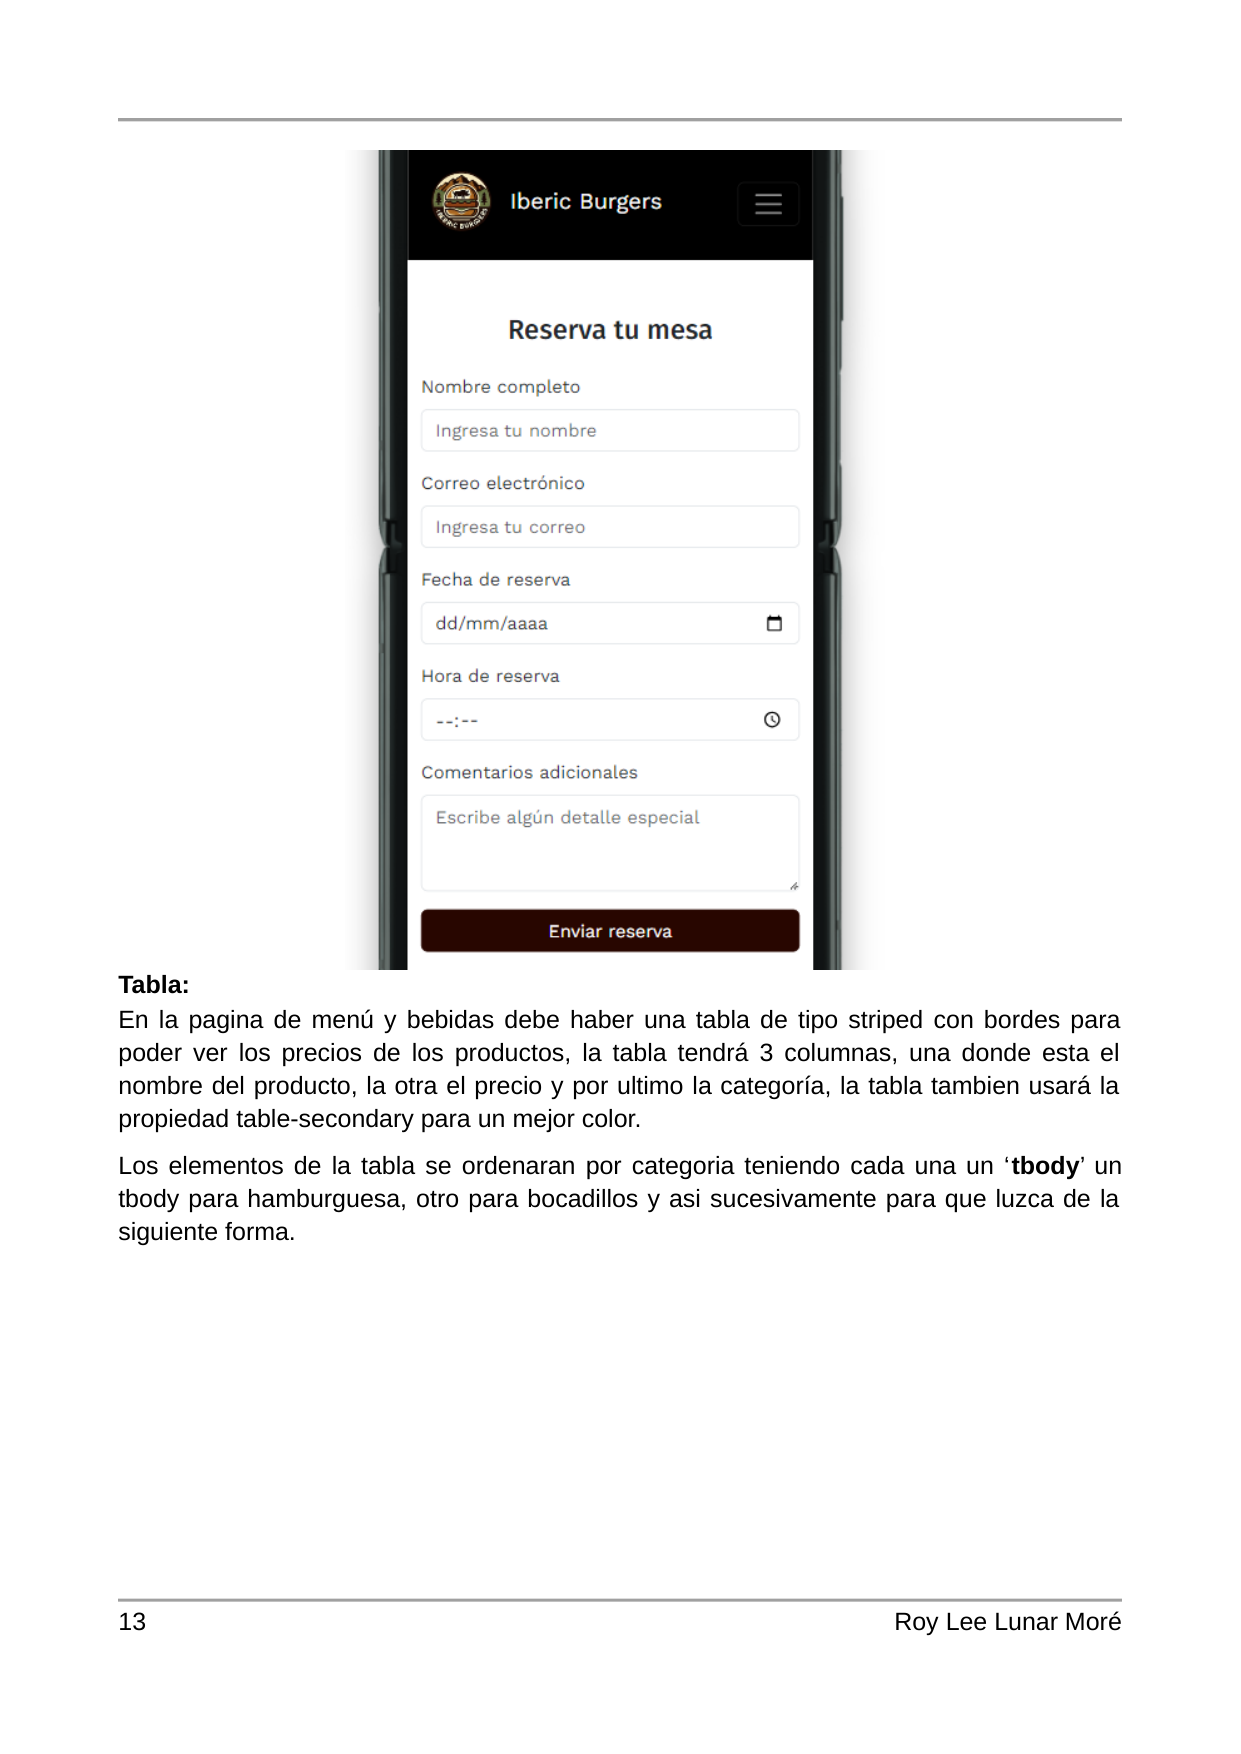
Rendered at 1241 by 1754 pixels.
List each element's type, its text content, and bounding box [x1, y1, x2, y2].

picture [345, 150, 895, 970]
subtitle Tabla: [118, 151, 1122, 998]
text Los elementos de la tabla se ordenaran por categoria teniendo cada una un ‘tbody’ un tbody para hamburguesa, otro para bocadillos y asi sucesivamente para que luzca de la siguiente forma. [118, 1151, 1122, 1246]
text En la pagina de menú y bebidas debe haber una tabla de tipo striped con bordes para poder ver los precios de los productos, la tabla tendrá 3 columnas, una donde esta el nombre del producto, la otra el precio y por ultimo la categoría, la tabla tambien usará la propiedad table-secondary para un mejor color. [118, 1004, 1122, 1132]
